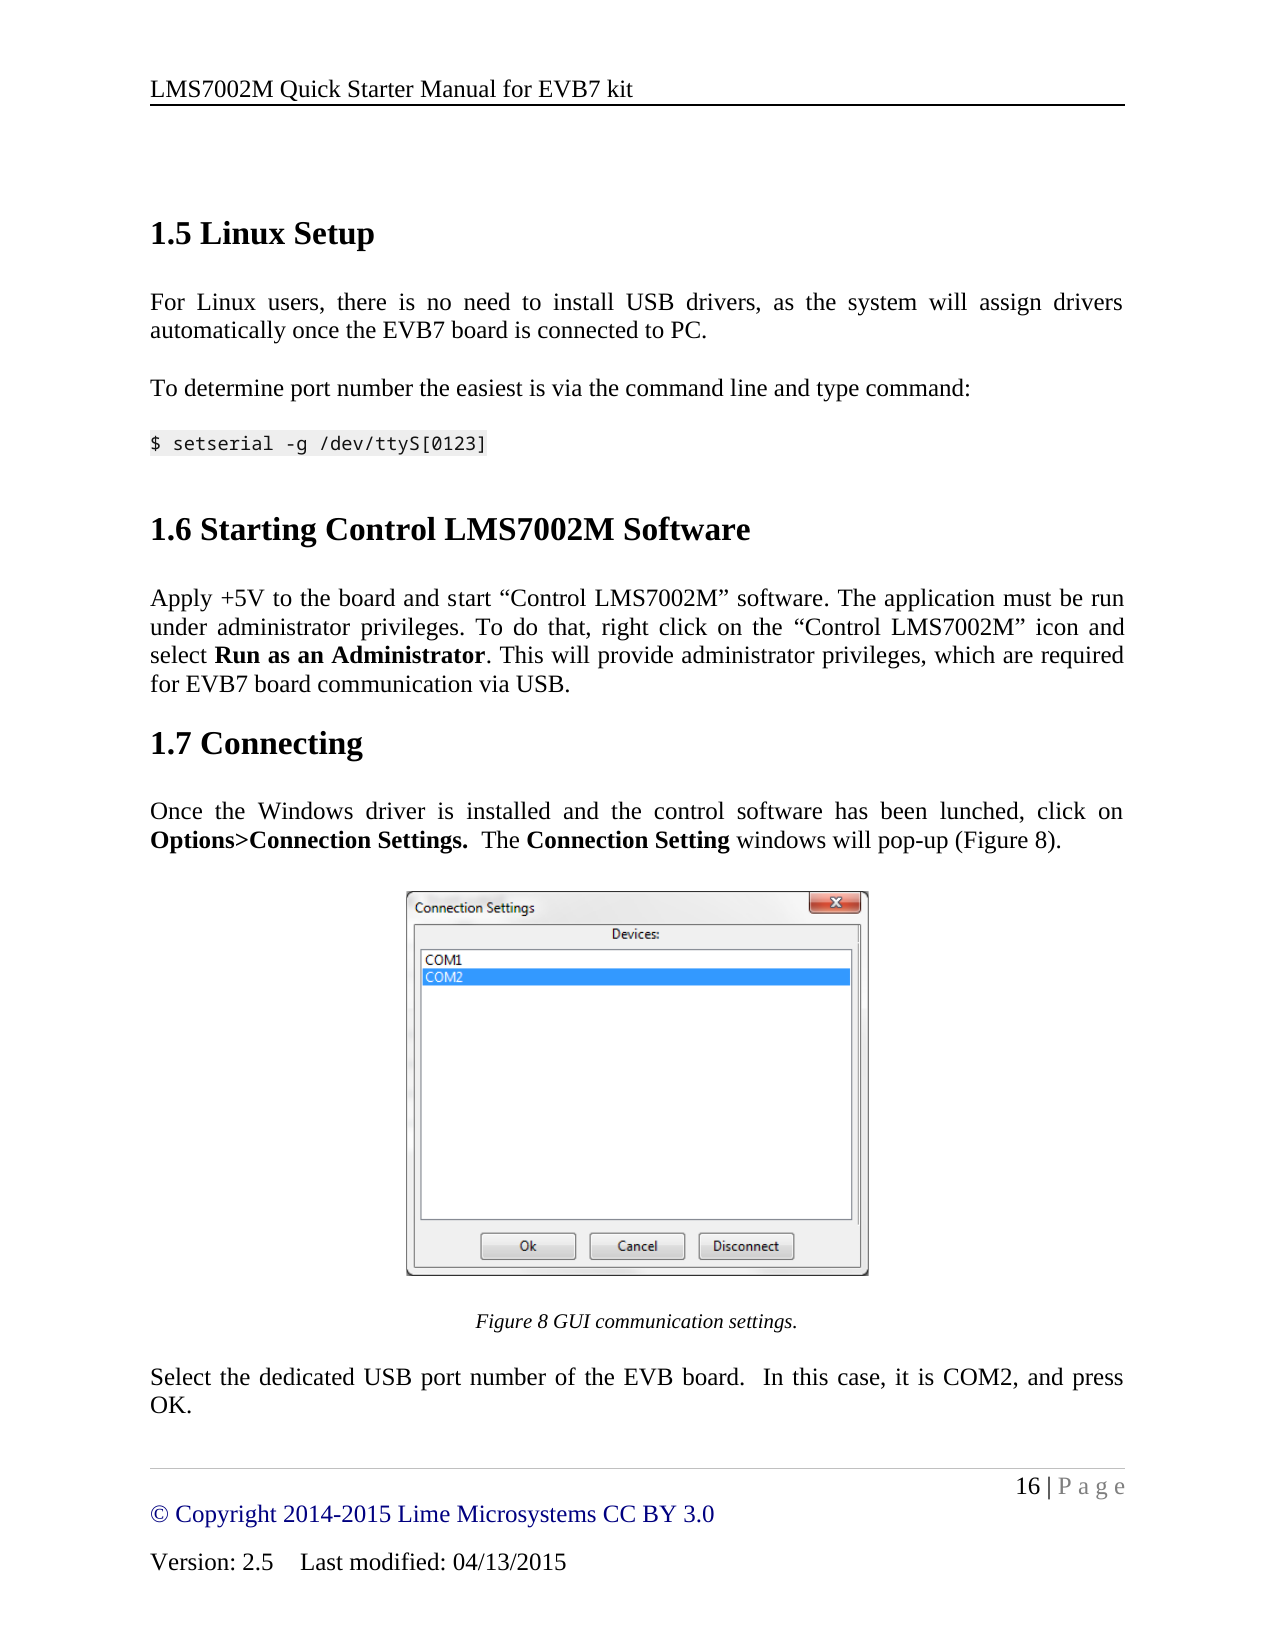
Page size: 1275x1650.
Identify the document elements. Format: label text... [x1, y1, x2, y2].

text Figure 8 GUI communication settings. [150, 1309, 1125, 1333]
text To determine port number the easiest is via the command line and type command: [150, 373, 1125, 402]
subtitle Starting Control LMS7002M Software [150, 510, 1125, 548]
subtitle Linux Setup [150, 213, 1125, 252]
text Select the dedicated USB port number of the EVB board. In this case, it is COM2, and press OK. [150, 1362, 1125, 1419]
text Apply +5V to the board and start “Control LMS7002M” software. The application must be run under administrator privileges. To do that, right click on the “Control LMS7002M” icon and select Run as an Administrator. This will provide administrator privileges, which are required for EVB7 board communication via USB. [150, 583, 1125, 698]
subtitle Connecting [150, 723, 1125, 761]
text For Linux users, there is no need to install USB drivers, as the system will assign drivers automatically once the EVB7 board is connected to PC. [150, 287, 1125, 344]
picture [406, 891, 869, 1276]
text $ setserial -g /dev/ttyS[0123] [150, 430, 1125, 456]
text Once the Windows driver is installed and the control software has been lunched, click on Options>Connection Settings. The Connection Setting windows will pop-up (Figure 8). [150, 796, 1125, 854]
